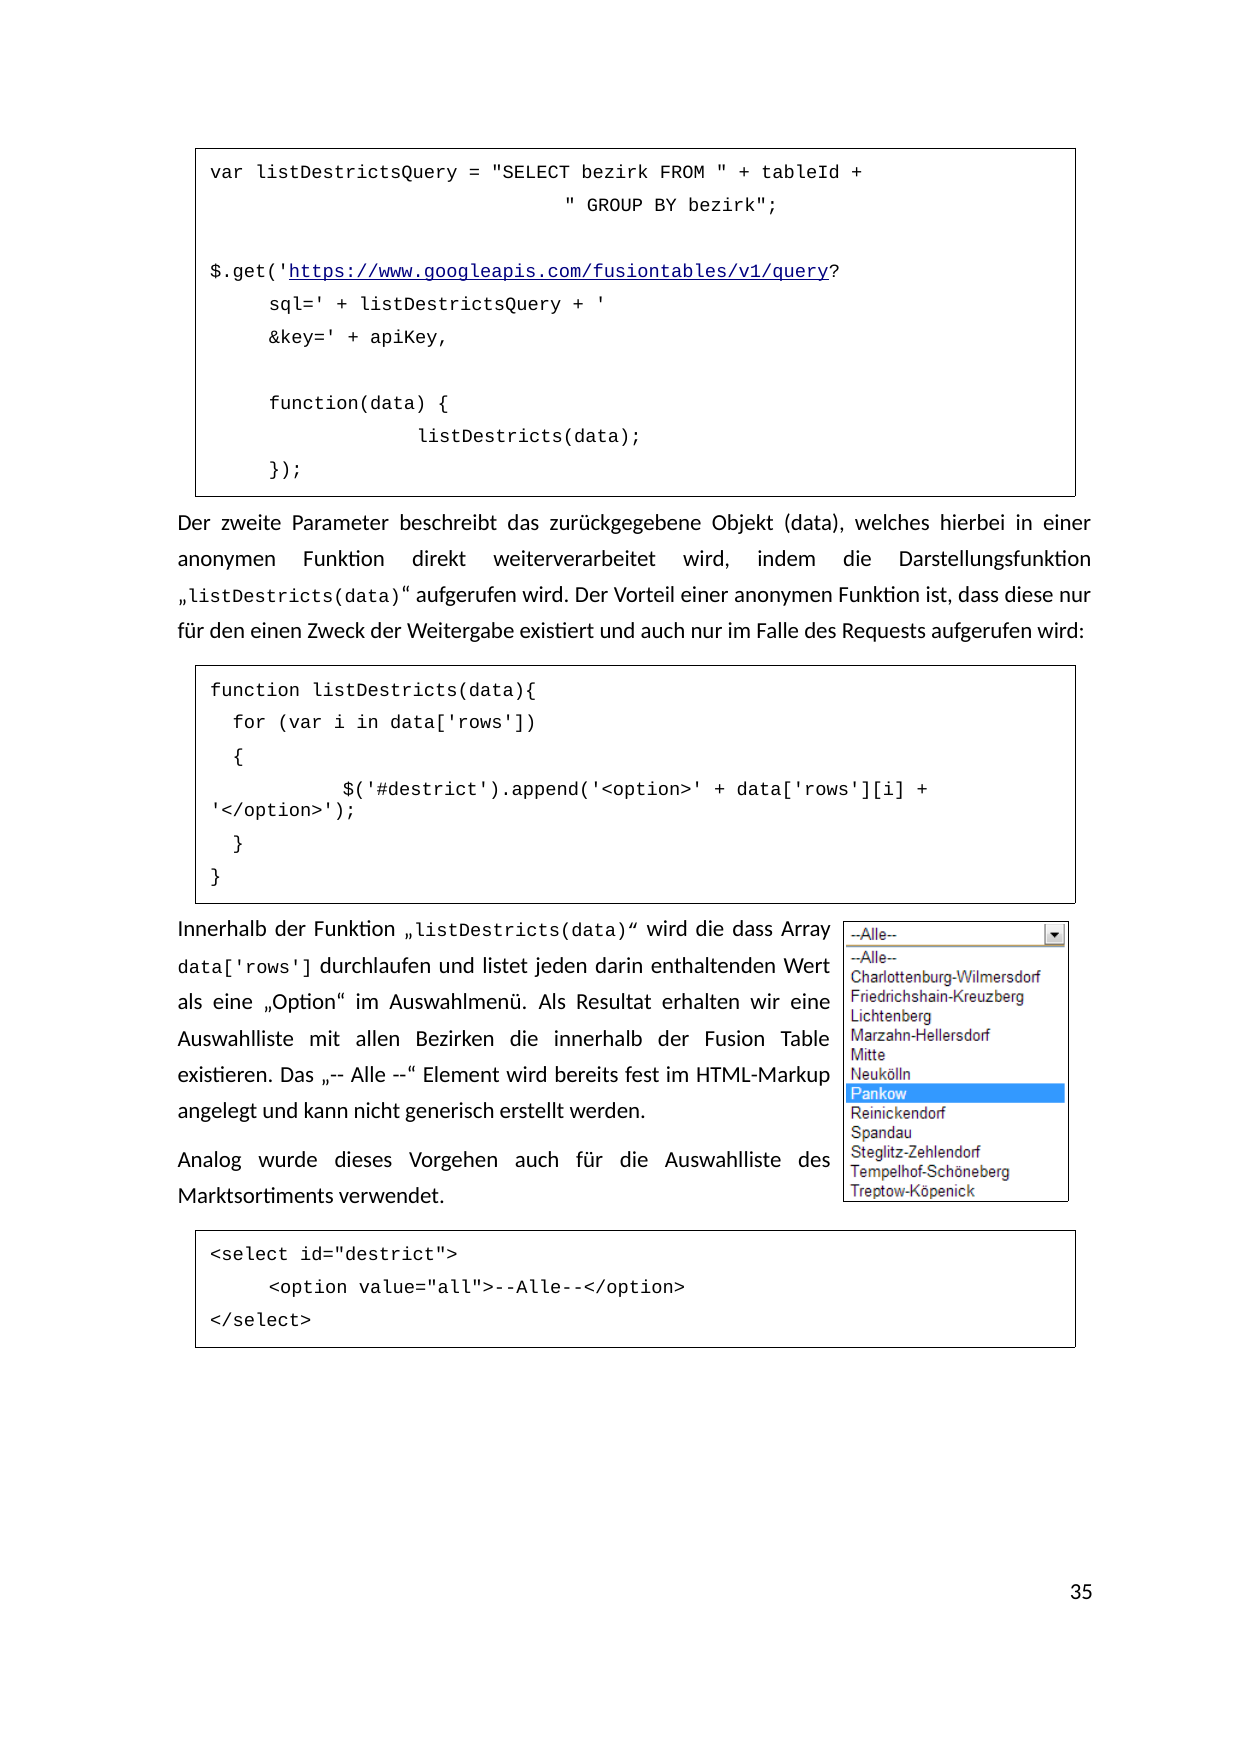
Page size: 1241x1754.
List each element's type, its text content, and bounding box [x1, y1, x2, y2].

text var listDestrictsQuery = "SELECT bezirk FROM " + tableId + [196, 149, 1075, 181]
text Analog wurde dieses Vorgehen auch für die Auswahlliste des Marktsortiments verwendet. [177, 1145, 1093, 1209]
text } [196, 819, 1075, 852]
text </select> [196, 1296, 1075, 1347]
text Innerhalb der Funktion „listDestricts(data)“ wird die dass Array data['rows'] durchlaufen und listet jeden darin enthaltenden Wert als eine „Option“ im Auswahlmenü. Als Resultat erhalten wir eine Auswahlliste mit allen Bezirken die innerhalb der Fusion Table existieren. Das „-- Alle --“ Element wird bereits fest im HTML-Markup angelegt und kann nicht generisch erstellt werden. [177, 914, 1093, 1124]
text <option value="all">--Alle--</option> [196, 1263, 1075, 1296]
text function(data) { [196, 379, 1075, 412]
text " GROUP BY bezirk"; [196, 181, 1075, 217]
text } [196, 852, 1075, 903]
text [844, 922, 1068, 1201]
text Der zweite Parameter beschreibt das zurückgegebene Objekt (data), welches hierbei in einer anonymen Funktion direkt weiterverarbeitet wird, indem die Darstellungsfunktion „listDestricts(data)“ aufgerufen wird. Der Vorteil einer anonymen Funktion ist, dass diese nur für den einen Zweck der Weitergabe existiert und auch nur im Falle des Requests aufgerufen wird: [177, 508, 1093, 645]
text <select id="destrict"> [196, 1231, 1075, 1263]
text function listDestricts(data){ [196, 666, 1075, 698]
text { [196, 731, 1075, 764]
text $.get('https://www.googleapis.com/fusiontables/v1/query? [196, 247, 1075, 280]
text $('#destrict').append('<option>' + data['rows'][i] + '</option>'); [196, 764, 1075, 819]
text &key=' + apiKey, [196, 313, 1075, 349]
text }); [196, 445, 1075, 496]
text for (var i in data['rows']) [196, 698, 1075, 731]
text sql=' + listDestrictsQuery + ' [196, 280, 1075, 313]
text listDestricts(data); [196, 412, 1075, 445]
